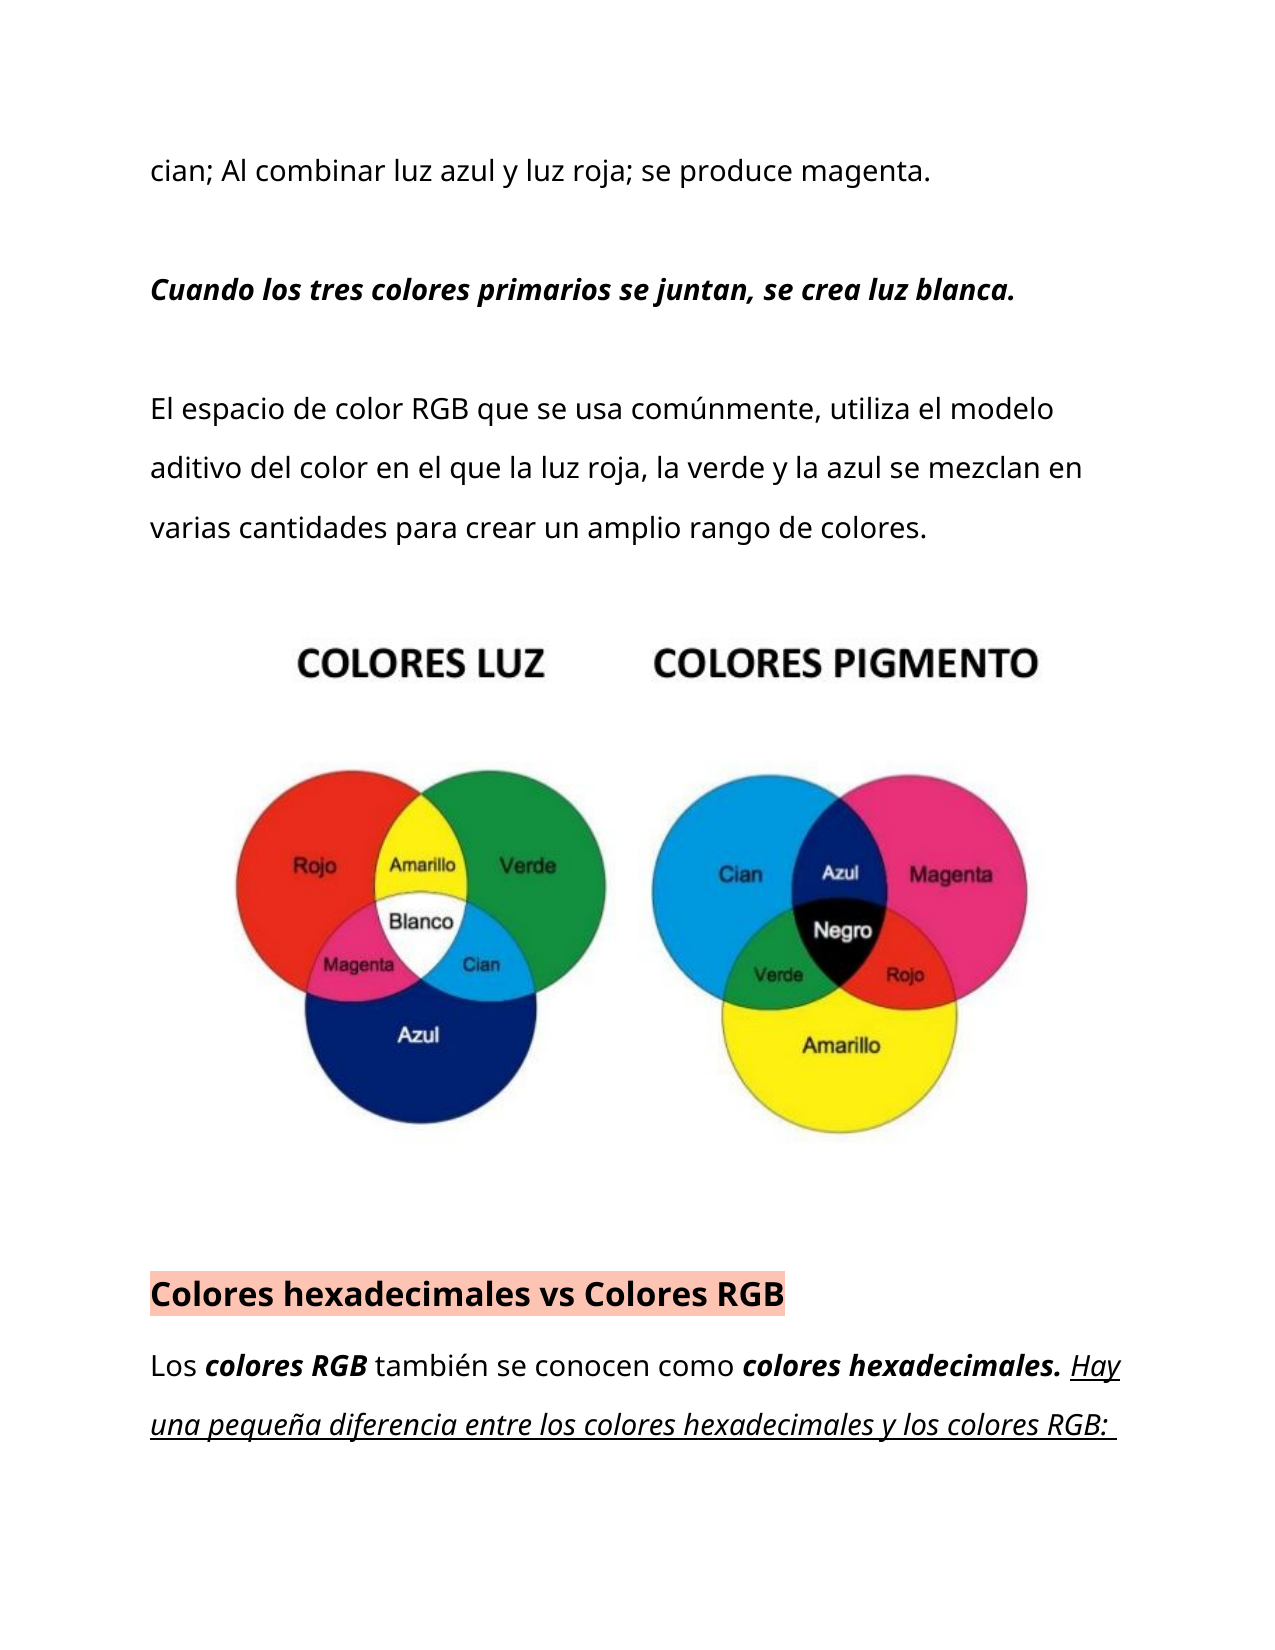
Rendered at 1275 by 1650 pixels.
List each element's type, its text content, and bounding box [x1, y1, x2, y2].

text Cuando los tres colores primarios se juntan, se crea luz blanca. [150, 269, 1125, 309]
text El espacio de color RGB que se usa comúnmente, utiliza el modelo aditivo del color en el que la luz roja, la verde y la azul se mezclan en varias cantidades para crear un amplio rango de colores. [150, 388, 1125, 547]
picture [190, 583, 1085, 1254]
text Los colores RGB también se conocen como colores hexadecimales. Hay una pequeña diferencia entre los colores hexadecimales y los colores RGB: [150, 1345, 1125, 1444]
text cian; Al combinar luz azul y luz roja; se produce magenta. [150, 150, 1125, 190]
subtitle Colores hexadecimales vs Colores RGB [785, 1271, 1125, 1316]
